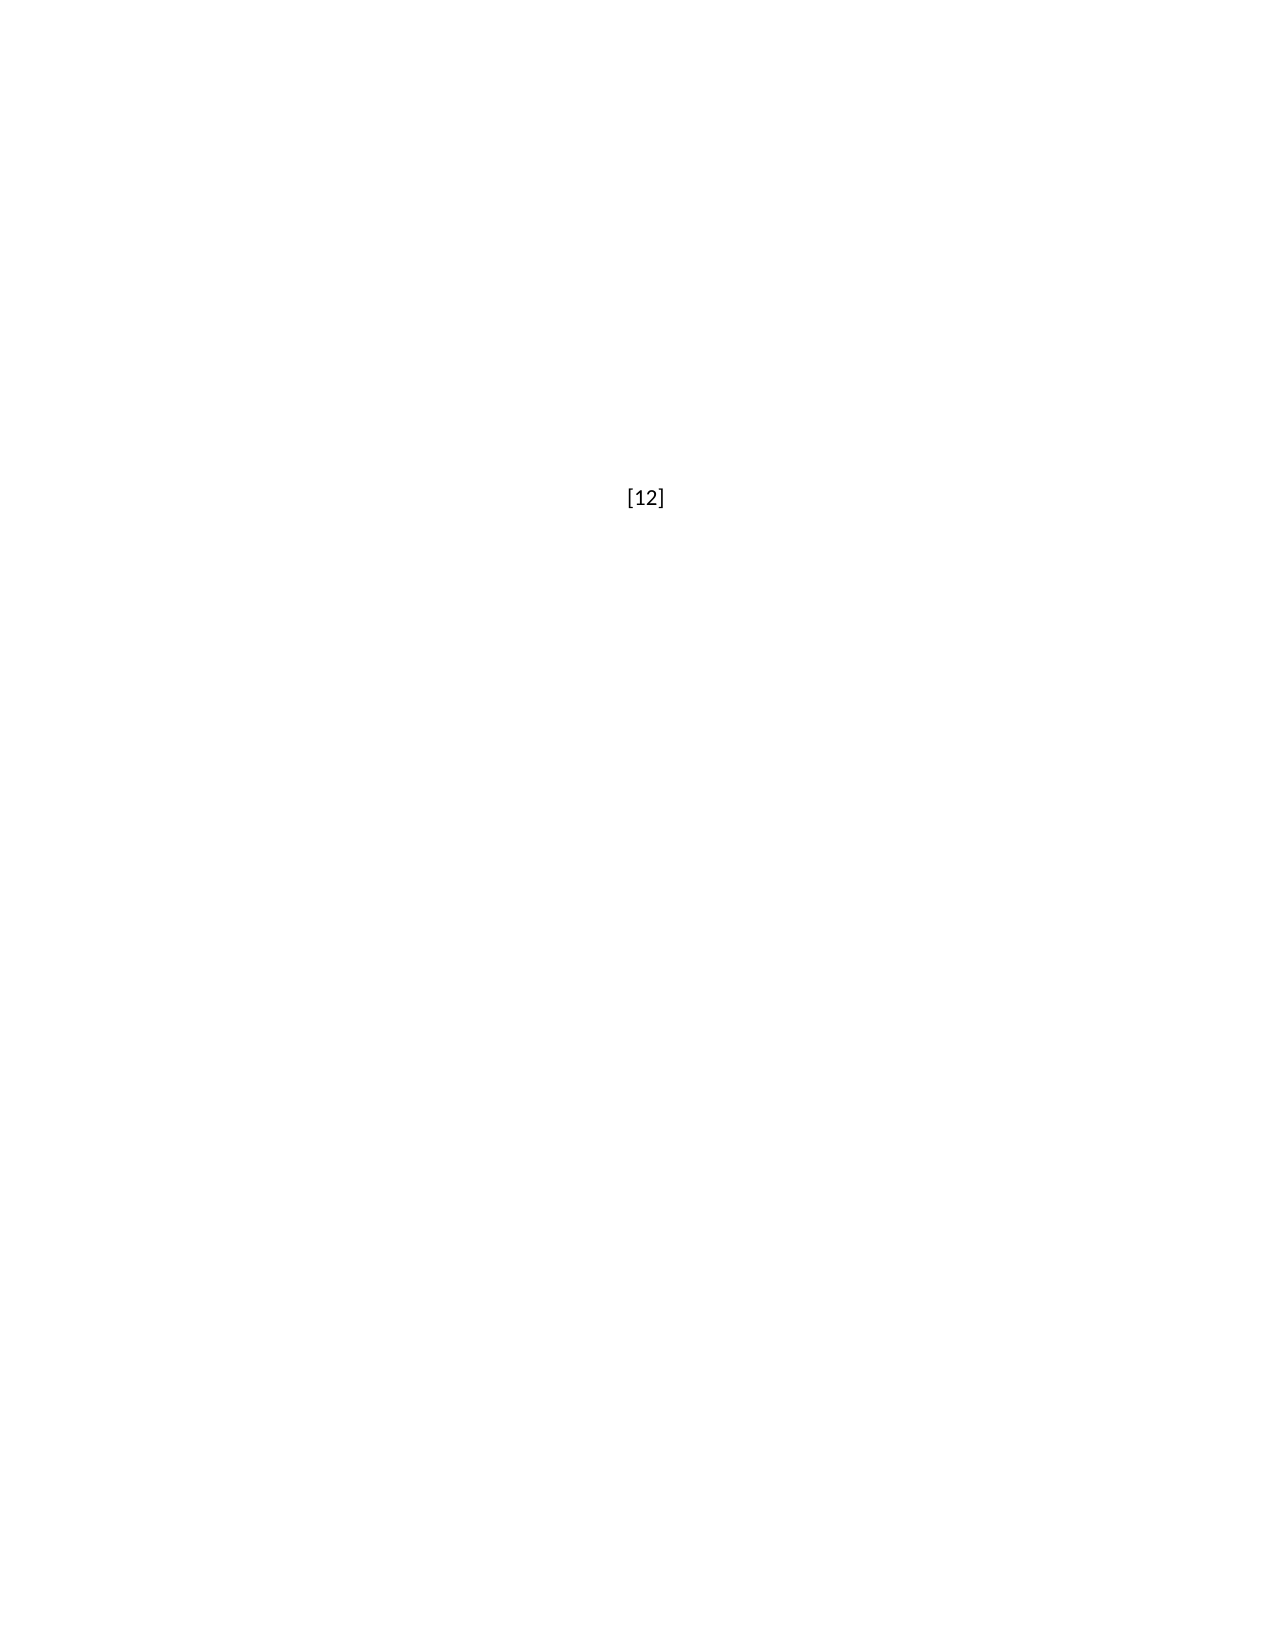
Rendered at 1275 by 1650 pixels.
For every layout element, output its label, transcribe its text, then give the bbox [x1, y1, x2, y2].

text [11] [135, 483, 1156, 511]
